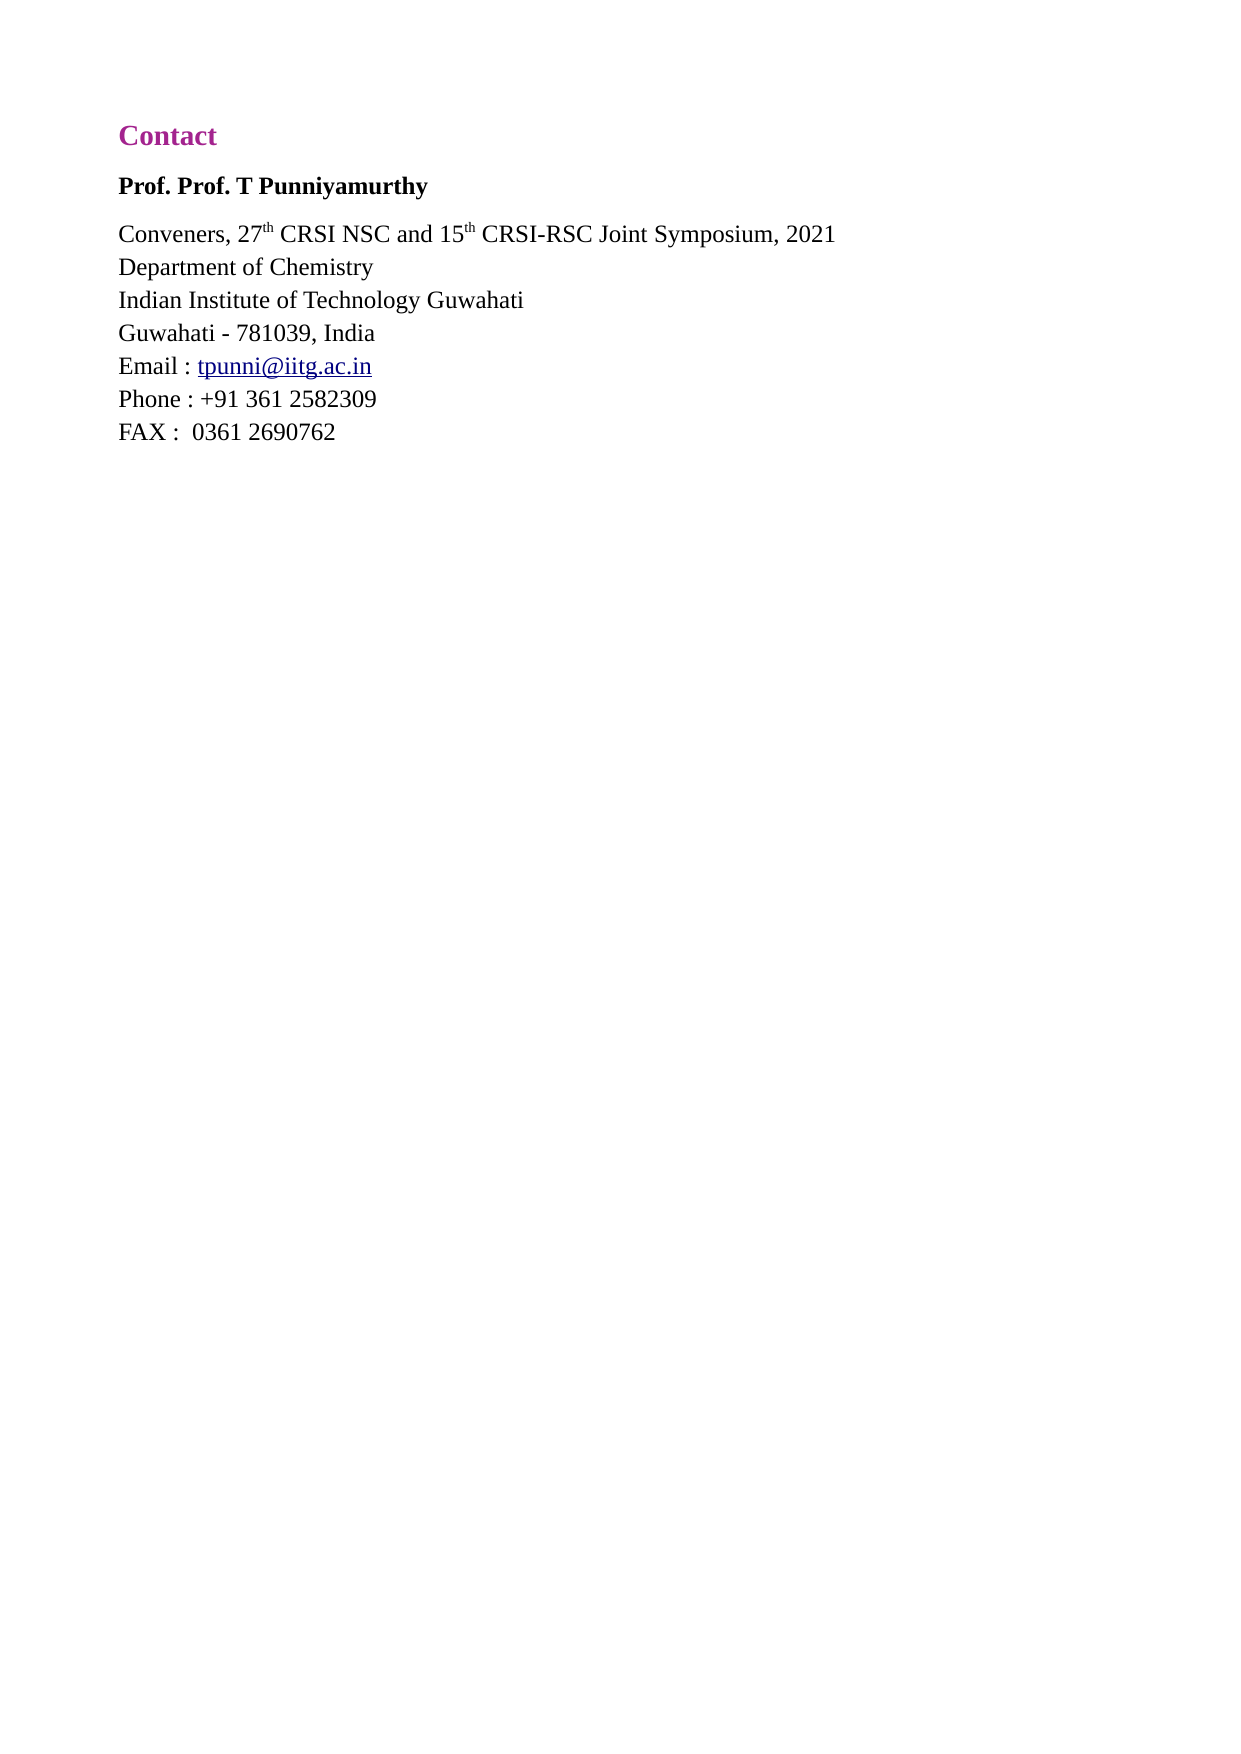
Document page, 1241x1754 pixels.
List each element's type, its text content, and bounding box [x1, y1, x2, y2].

text Contact [118, 118, 1122, 152]
text Prof. Prof. T Punniyamurthy [118, 171, 1122, 200]
text Conveners, 27th CRSI NSC and 15th CRSI-RSC Joint Symposium, 2021 Department of Chemistry Indian Institute of Technology Guwahati Guwahati - 781039, India Email : tpunni@iitg.ac.in Phone : +91 361 2582309 FAX : 0361 2690762 [118, 219, 1122, 446]
